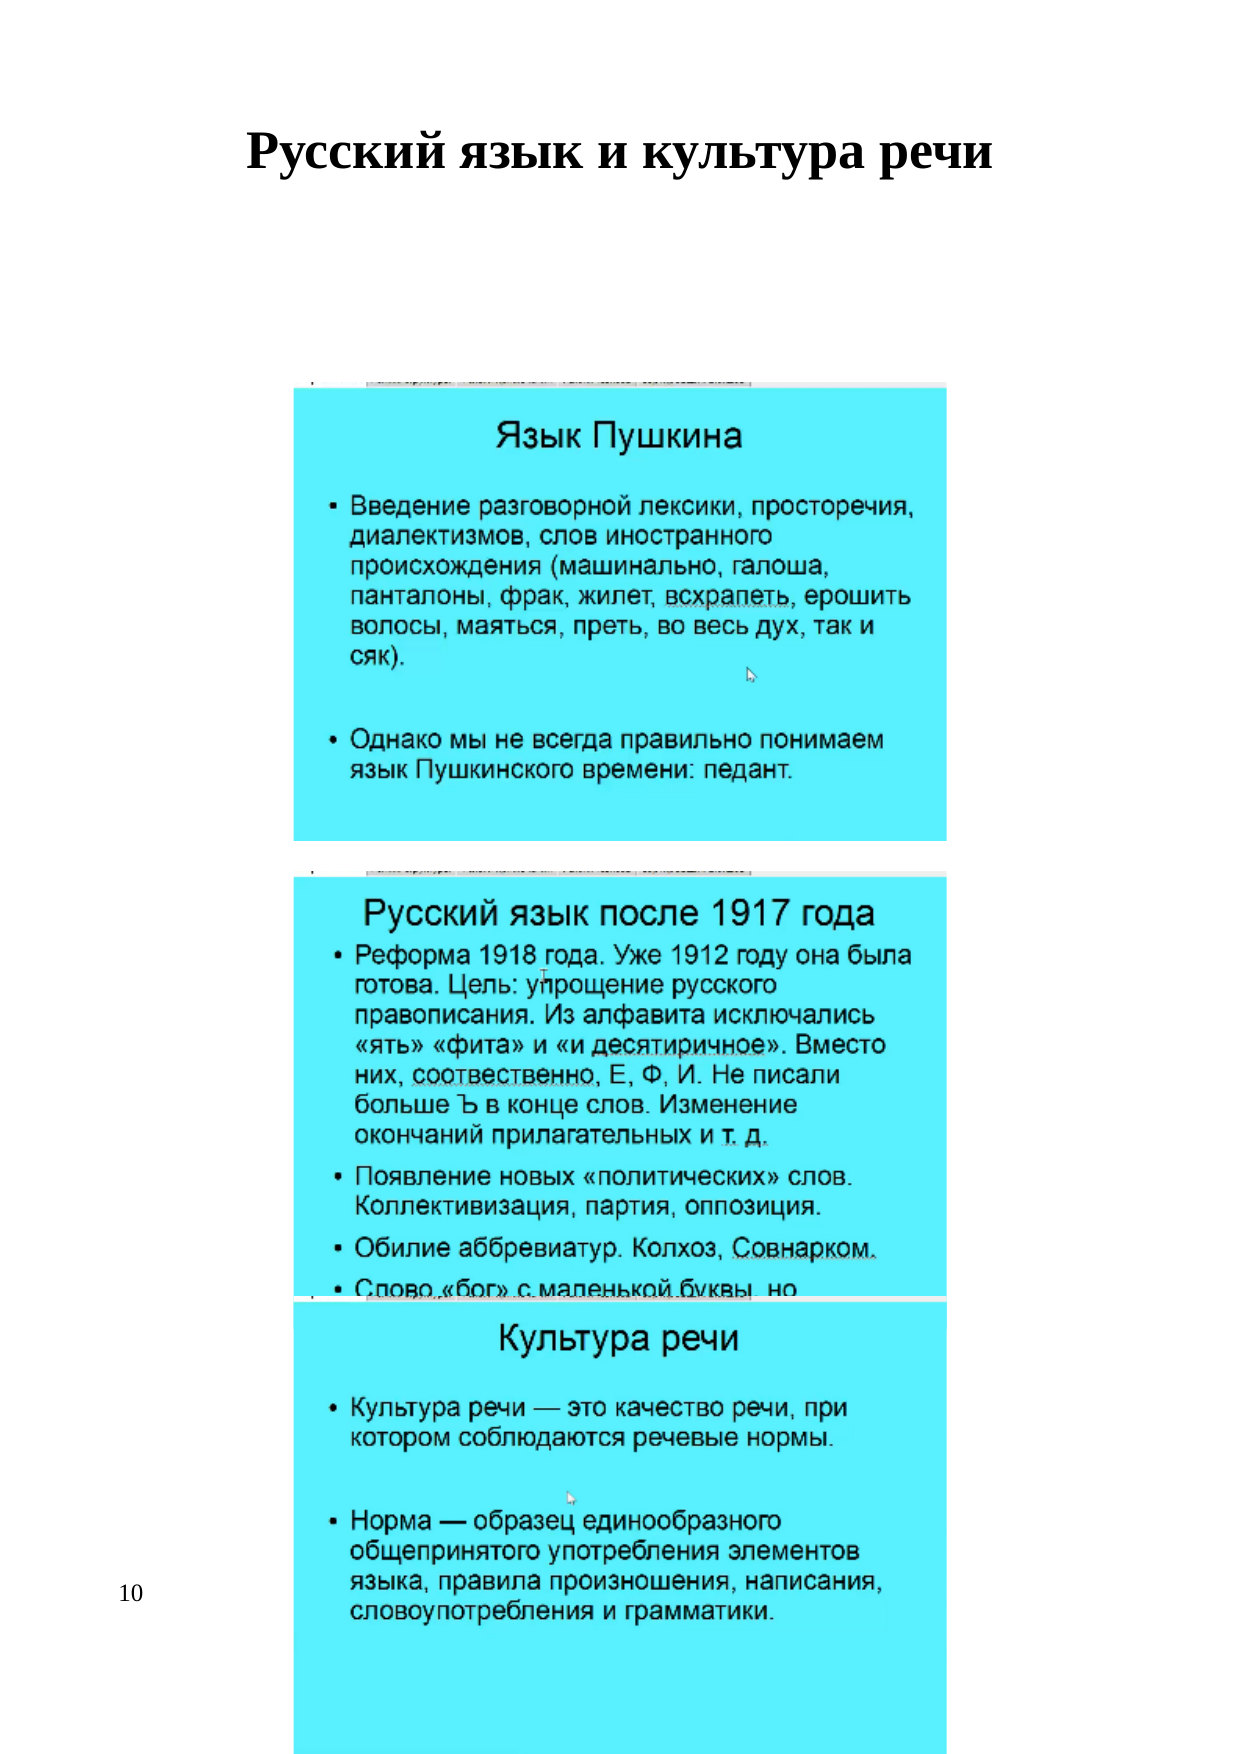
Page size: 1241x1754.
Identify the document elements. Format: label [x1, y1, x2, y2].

picture [293, 871, 947, 1754]
picture [293, 382, 947, 841]
